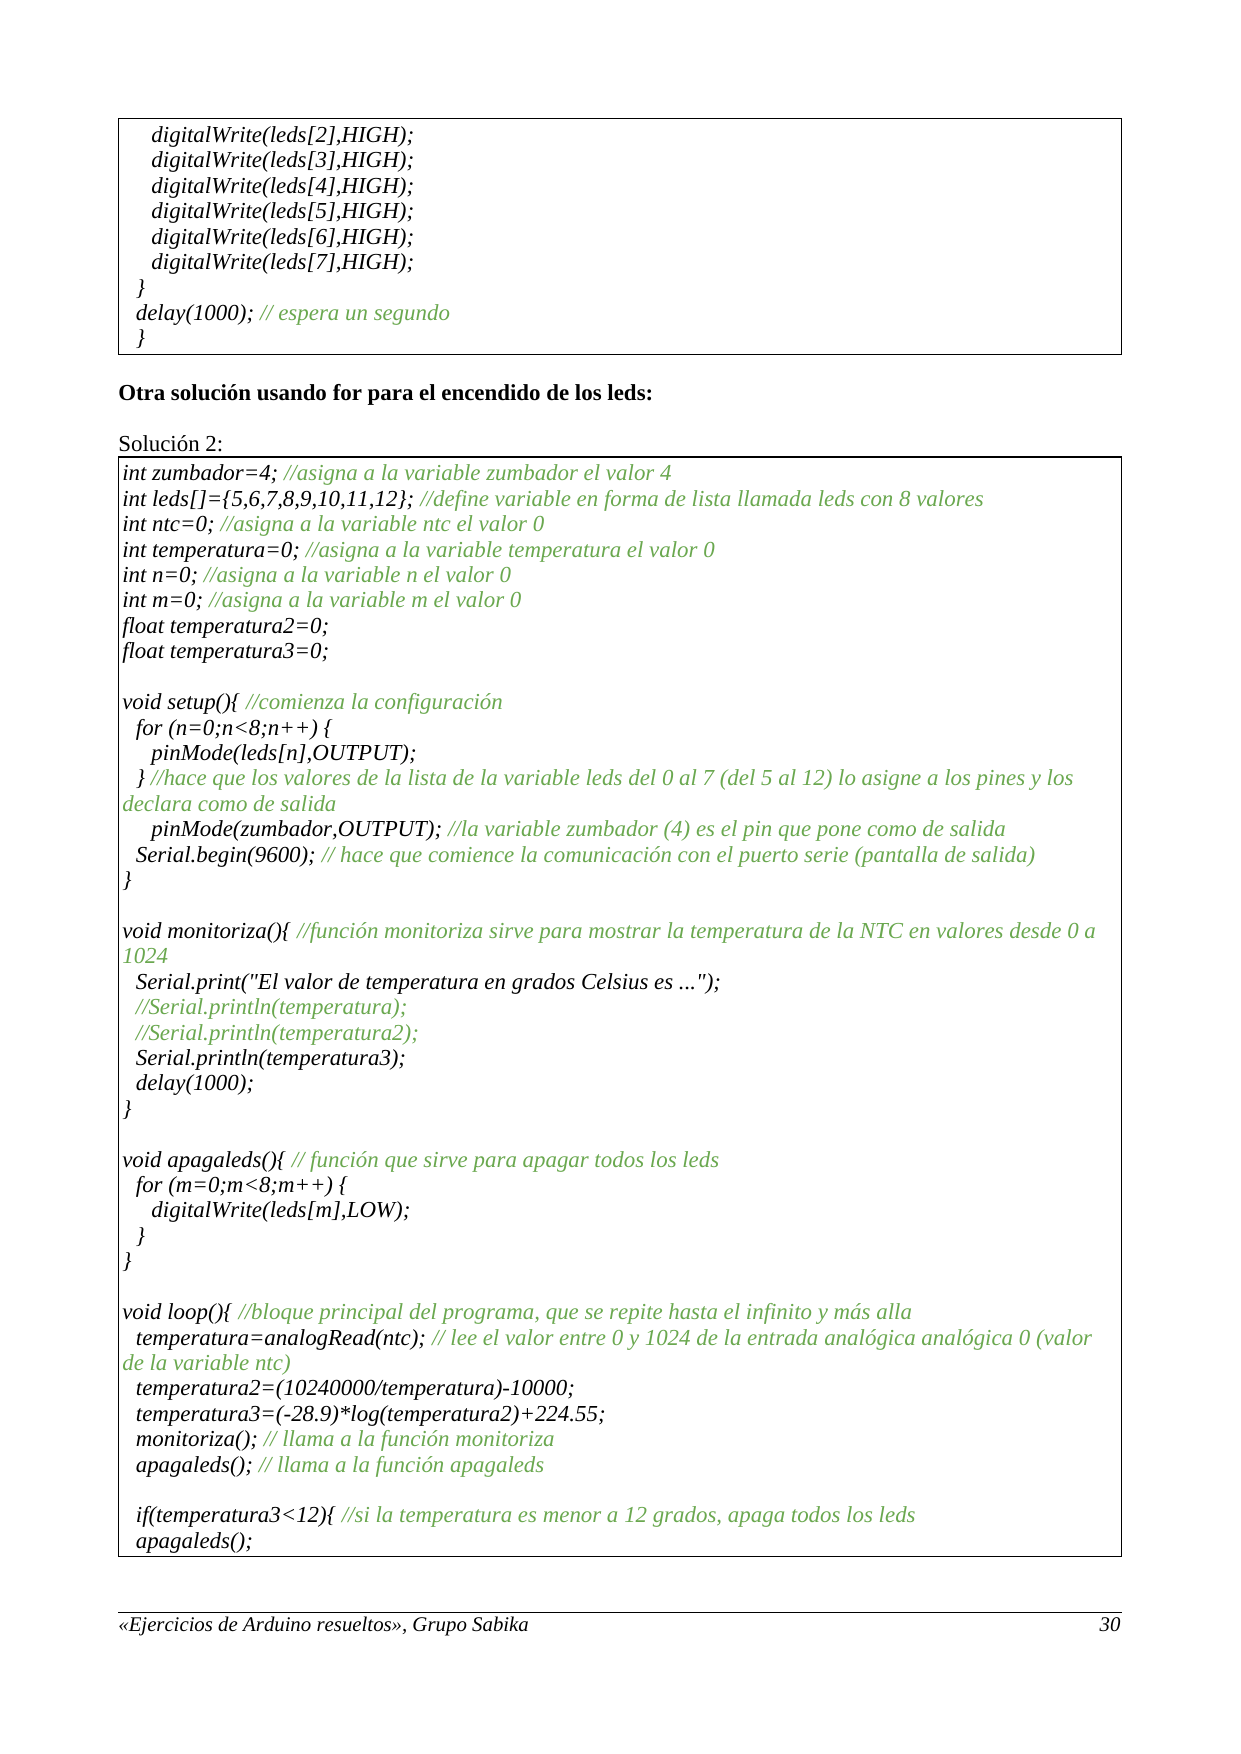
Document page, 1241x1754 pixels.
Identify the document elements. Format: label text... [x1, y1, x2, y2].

text int n=0; //asigna a la variable n el valor 0 [204, 558, 1121, 583]
text temperatura3=(-28.9)*log(temperatura2)+224.55; [577, 1397, 1121, 1422]
text temperatura2=(10240000/temperatura)-10000; [119, 1371, 1121, 1397]
text digitalWrite(leds[4],HIGH); [416, 169, 1121, 194]
text monitoriza(); // llama a la función monitoriza [264, 1422, 1121, 1448]
text for (m=0;m<8;m++) { [312, 1168, 1121, 1193]
text Serial.print("El valor de temperatura en grados Celsius es ..."); [119, 965, 1121, 990]
text //Serial.println(temperatura2); [119, 1016, 1121, 1041]
text float temperatura2=0; [209, 609, 1121, 634]
text } [147, 1219, 1121, 1244]
text void apagaleds(){ // función que sirve para apagar todos los leds [119, 1143, 1121, 1168]
text int ntc=0; //asigna a la variable ntc el valor 0 [220, 507, 1121, 533]
text int zumbador=4; //asigna a la variable zumbador el valor 4 [119, 458, 1121, 482]
text pinMode(zumbador,OUTPUT); //la variable zumbador (4) es el pin que pone como de salida [119, 812, 1121, 838]
text } [133, 863, 1121, 888]
text delay(1000); // espera un segundo [147, 296, 1121, 321]
text delay(1000); [256, 1066, 1121, 1092]
text } [119, 271, 1121, 296]
text if(temperatura3<12){ //si la temperatura es menor a 12 grados, apaga todos los leds [119, 1498, 1121, 1524]
text temperatura=analogRead(ntc); // lee el valor entre 0 y 1024 de la entrada analógica analógica 0 (valor de la variable ntc) [119, 1321, 1121, 1371]
text digitalWrite(leds[6],HIGH); [416, 220, 1121, 245]
text Serial.println(temperatura3); [119, 1041, 210, 1066]
text float temperatura3=0; [331, 634, 1121, 660]
text apagaleds(); [119, 1524, 1121, 1556]
text } [119, 321, 1121, 354]
text Serial.println(temperatura3); [314, 1041, 1121, 1066]
text digitalWrite(leds[7],HIGH); [416, 245, 1121, 271]
text int temperatura=0; //asigna a la variable temperatura el valor 0 [220, 533, 1121, 558]
text int leds[]={5,6,7,8,9,10,11,12}; //define variable en forma de lista llamada leds con 8 valores [284, 482, 1121, 507]
text Otra solución usando for para el encendido de los leds: [654, 380, 1122, 406]
text void loop(){ //bloque principal del programa, que se repite hasta el infinito y más alla [119, 1295, 1121, 1321]
text apagaleds(); // llama a la función apagaleds [258, 1448, 1121, 1473]
text Solución 2: [223, 431, 1122, 456]
text int m=0; //asigna a la variable m el valor 0 [119, 583, 1121, 609]
text pinMode(leds[n],OUTPUT); [335, 736, 1121, 761]
text //Serial.println(temperatura); [119, 990, 1121, 1016]
text void monitoriza(){ //función monitoriza sirve para mostrar la temperatura de la NTC en valores desde 0 a 1024 [119, 914, 1121, 965]
text } [133, 1244, 1121, 1270]
text Serial.begin(9600); // hace que comience la comunicación con el puerto serie (pantalla de salida) [322, 838, 1121, 863]
text digitalWrite(leds[m],LOW); [119, 1193, 1121, 1219]
text digitalWrite(leds[3],HIGH); [119, 143, 1121, 169]
text } [133, 1092, 1121, 1117]
text for (n=0;n<8;n++) { [119, 711, 1121, 736]
text digitalWrite(leds[2],HIGH); [119, 119, 1121, 143]
text void setup(){ //comienza la configuración [119, 685, 1121, 711]
text } //hace que los valores de la lista de la variable leds del 0 al 7 (del 5 al 12) lo asigne a los pines y los declara como de salida [119, 761, 1121, 812]
text digitalWrite(leds[5],HIGH); [416, 194, 1121, 220]
